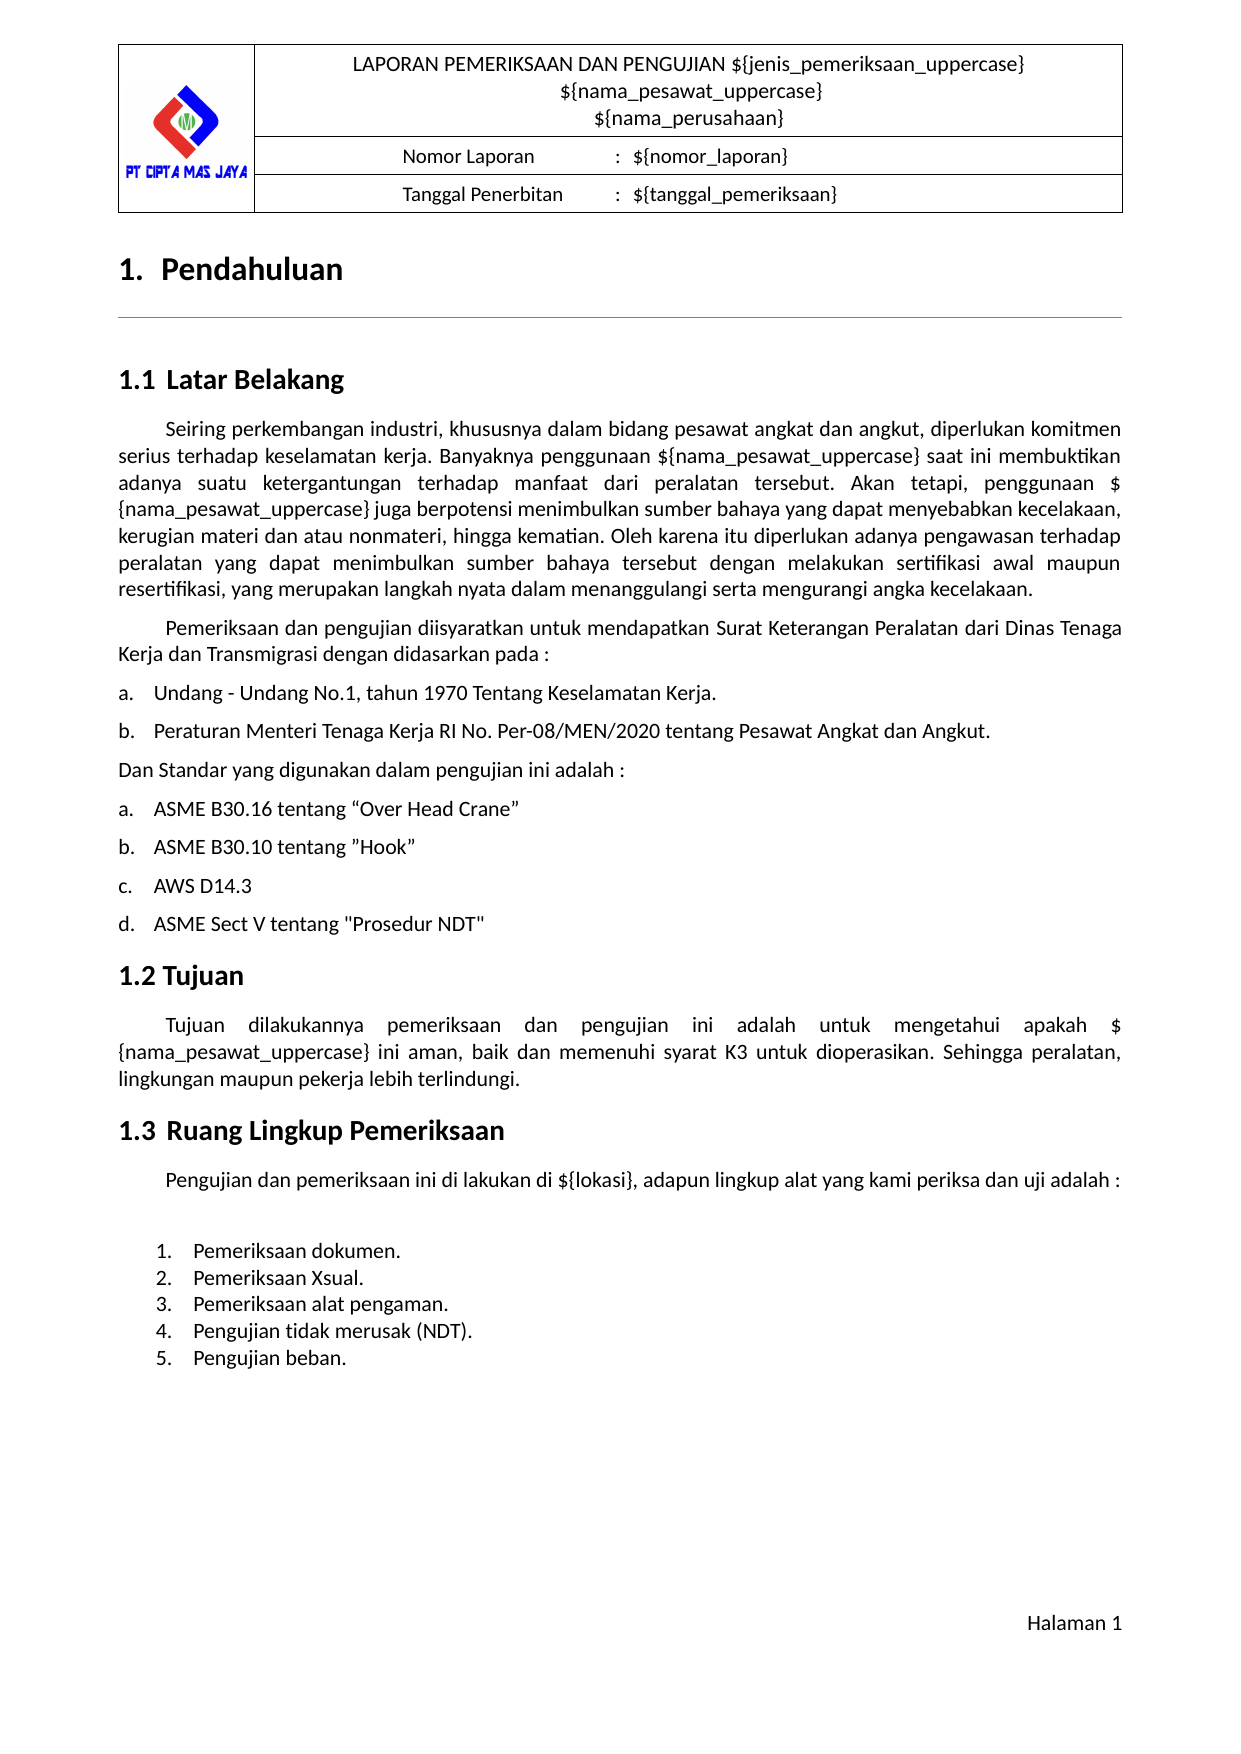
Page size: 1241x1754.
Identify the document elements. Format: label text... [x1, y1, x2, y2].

picture [124, 85, 249, 183]
subtitle 1.2 Tujuan [118, 957, 1122, 993]
subtitle 1.1 Latar Belakang [118, 361, 1122, 397]
list Pengujian tidak merusak (NDT). [156, 1317, 1122, 1344]
subtitle 1.3 Ruang Lingkup Pemeriksaan [118, 1112, 1122, 1148]
list Undang - Undang No.1, tahun 1970 Tentang Keselamatan Kerja. [118, 679, 1122, 706]
list ASME B30.10 tentang ”Hook” [118, 833, 1122, 860]
list AWS D14.3 [118, 872, 1122, 898]
list Pengujian beban. [156, 1344, 1122, 1371]
list ASME B30.16 tentang “Over Head Crane” [118, 795, 1122, 821]
text Seiring perkembangan industri, khususnya dalam bidang pesawat angkat dan angkut, diperlukan komitmen serius terhadap keselamatan kerja. Banyaknya penggunaan ${nama_pesawat_uppercase} saat ini membuktikan adanya suatu ketergantungan terhadap manfaat dari peralatan tersebut. Akan tetapi, penggunaan ${nama_pesawat_uppercase} juga berpotensi menimbulkan sumber bahaya yang dapat menyebabkan kecelakaan, kerugian materi dan atau nonmateri, hingga kematian. Oleh karena itu diperlukan adanya pengawasan terhadap peralatan yang dapat menimbulkan sumber bahaya tersebut dengan melakukan sertifikasi awal maupun resertifikasi, yang merupakan langkah nyata dalam menanggulangi serta mengurangi angka kecelakaan. [118, 415, 1122, 602]
list Pemeriksaan alat pengaman. [156, 1291, 1122, 1317]
list Peraturan Menteri Tenaga Kerja RI No. Per-08/MEN/2020 tentang Pesawat Angkat dan Angkut. [118, 718, 1122, 744]
list ASME Sect V tentang "Prosedur NDT" [118, 910, 1122, 937]
text Pemeriksaan dan pengujian diisyaratkan untuk mendapatkan Surat Keterangan Peralatan dari Dinas Tenaga Kerja dan Transmigrasi dengan didasarkan pada : [118, 614, 1122, 667]
list Pemeriksaan Xsual. [156, 1264, 1122, 1291]
text Dan Standar yang digunakan dalam pengujian ini adalah : [118, 756, 1122, 783]
subtitle 1. Pendahuluan [118, 248, 1122, 289]
text Pengujian dan pemeriksaan ini di lakukan di ${lokasi}, adapun lingkup alat yang kami periksa dan uji adalah : [118, 1166, 1122, 1193]
list Pemeriksaan dokumen. [156, 1237, 1122, 1264]
text Tujuan dilakukannya pemeriksaan dan pengujian ini adalah untuk mengetahui apakah ${nama_pesawat_uppercase} ini aman, baik dan memenuhi syarat K3 untuk dioperasikan. Sehingga peralatan, lingkungan maupun pekerja lebih terlindungi. [118, 1012, 1122, 1092]
